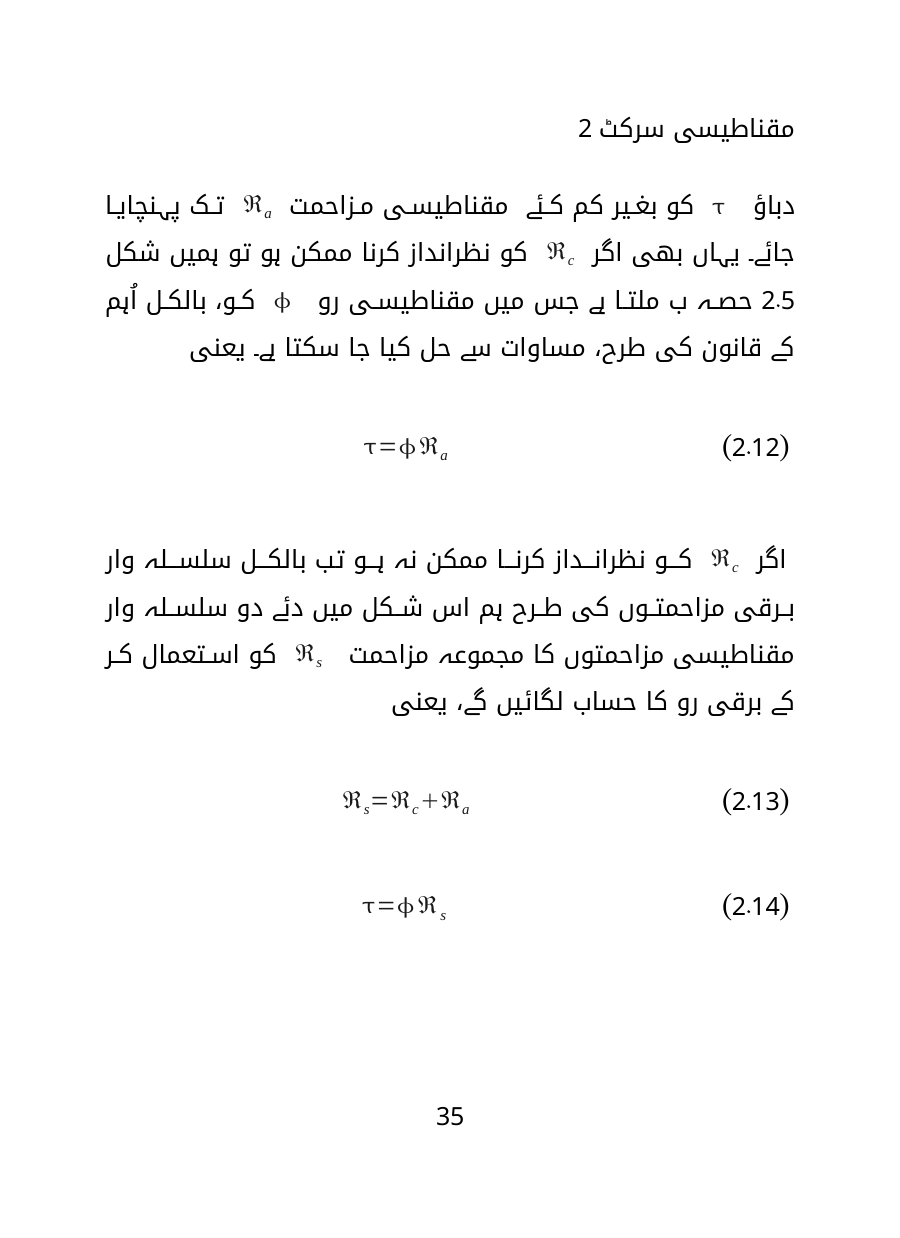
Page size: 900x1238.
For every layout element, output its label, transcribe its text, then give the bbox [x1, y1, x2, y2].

table_header [105, 773, 697, 844]
table_header (2.13) [697, 773, 795, 844]
table_header [105, 419, 699, 490]
table_header (2.14) [694, 878, 795, 949]
text اگرکو نظرانداز کرنا ممکن نہ ہو تب بالکل سلسلہ وار برقی مزاحمتوں کی طرح ہم اس شکل میں دئے دو سلسلہ وار مقناطیسی مزاحمتوں کا مجموعہ مزاحمت کو استعمال کر کے برقی رو کا حساب لگائیں گے، یعنی [105, 536, 795, 726]
table_header [105, 878, 694, 949]
text یہاں بھی کوشش یہی ہے کہ کسی طرح مقناطیسی دباؤ کو بغیر کم کئے مقناطیسی مزاحمتتک پہنچایا جائے۔ یہاں بھی اگرکو نظرانداز کرنا ممکن ہو تو ہمیں شکل 2.5 حصہ ب ملتا ہے جس میں مقناطیسی رو کو، بالکل اُہم کے قانون کی طرح، مساوات سے حل کیا جا سکتا ہے۔ یعنی [105, 182, 795, 372]
table_header (2.12) [699, 419, 795, 490]
